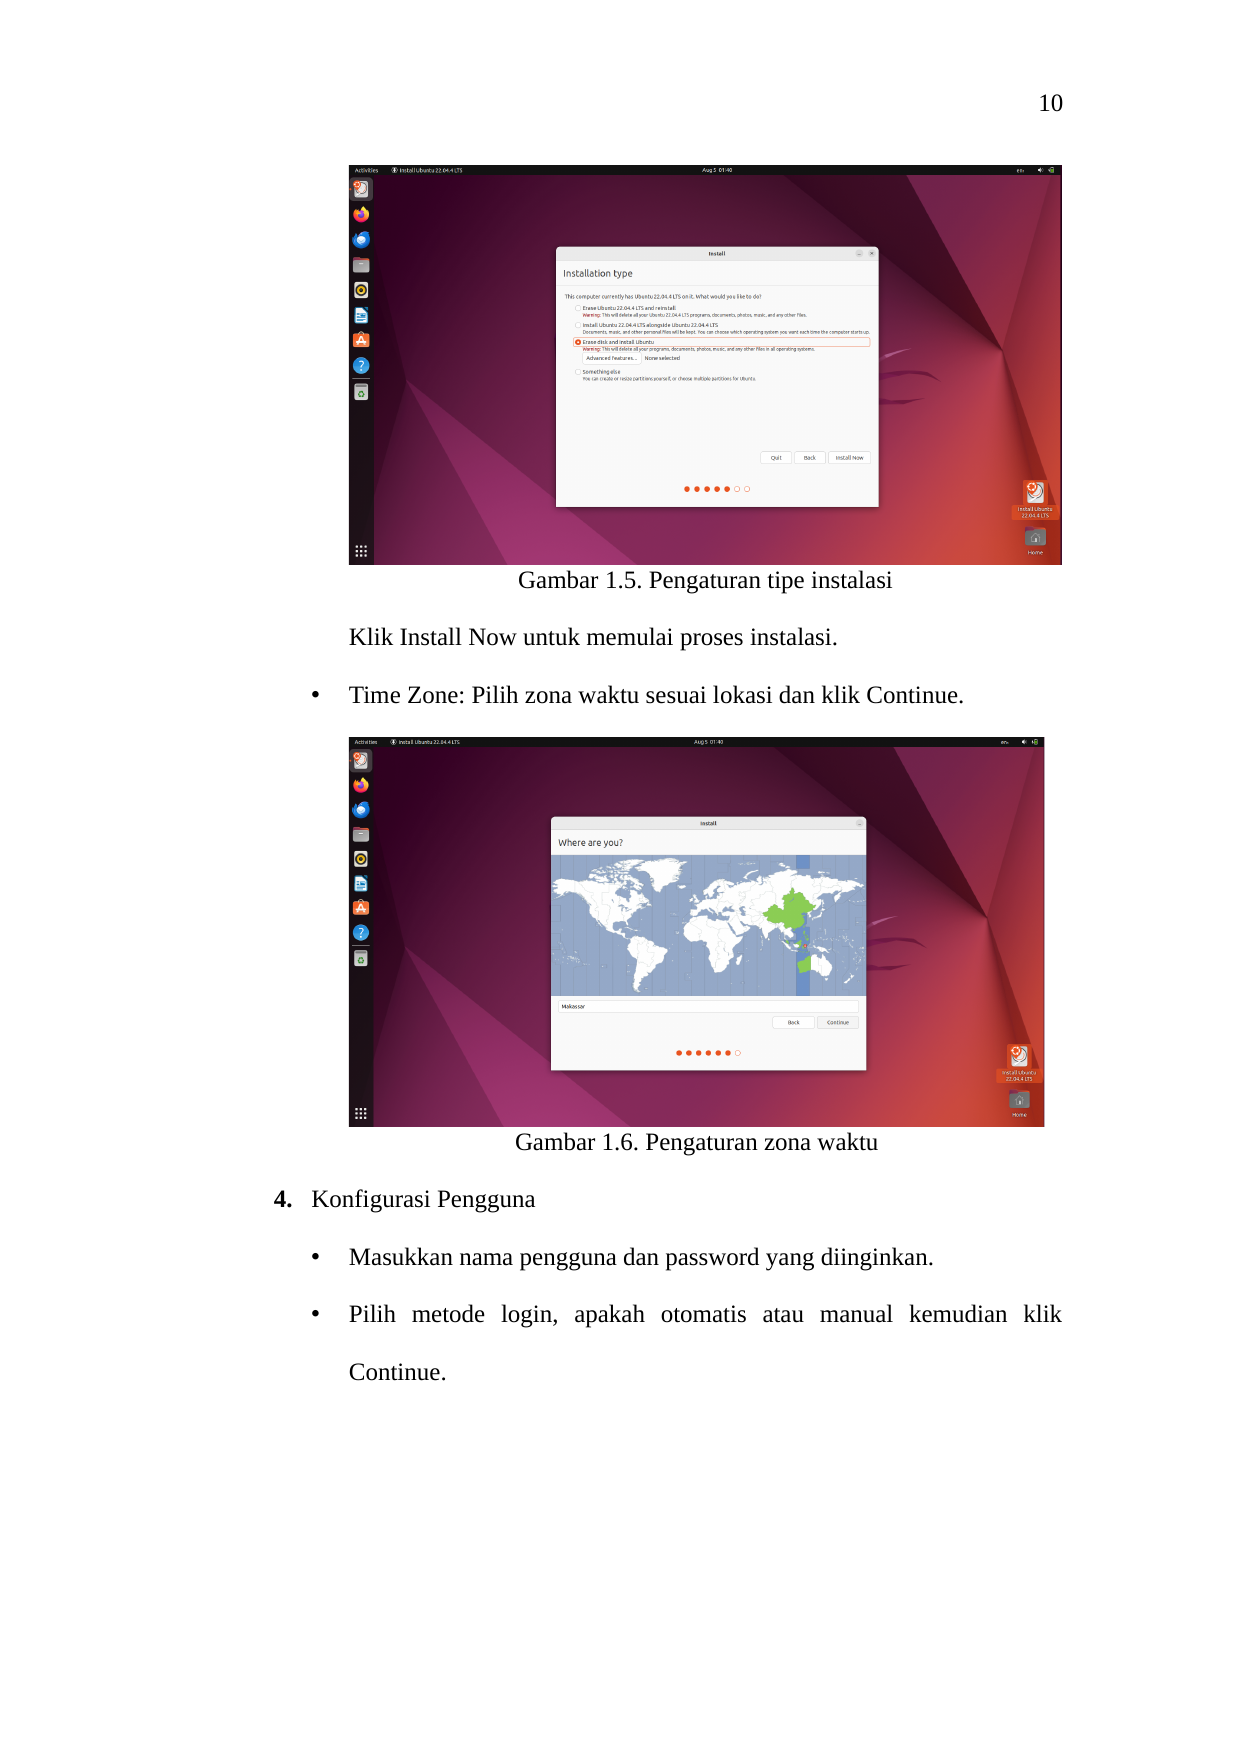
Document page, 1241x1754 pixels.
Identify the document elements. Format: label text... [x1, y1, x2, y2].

list Klik Install Now untuk memulai proses instalasi. [311, 622, 1063, 651]
list Konfigurasi Pengguna [274, 1184, 1063, 1213]
list Time Zone: Pilih zona waktu sesuai lokasi dan klik Continue. [311, 680, 1063, 708]
picture [348, 737, 1045, 1127]
list Masukkan nama pengguna dan password yang diinginkan. [311, 1242, 1063, 1271]
list Gambar 1.6. Pengaturan zona waktu [349, 1127, 1044, 1156]
list Gambar 1.5. Pengaturan tipe instalasi [349, 565, 1062, 593]
picture [348, 165, 1062, 565]
list Pilih metode login, apakah otomatis atau manual kemudian klik Continue. [311, 1299, 1063, 1386]
